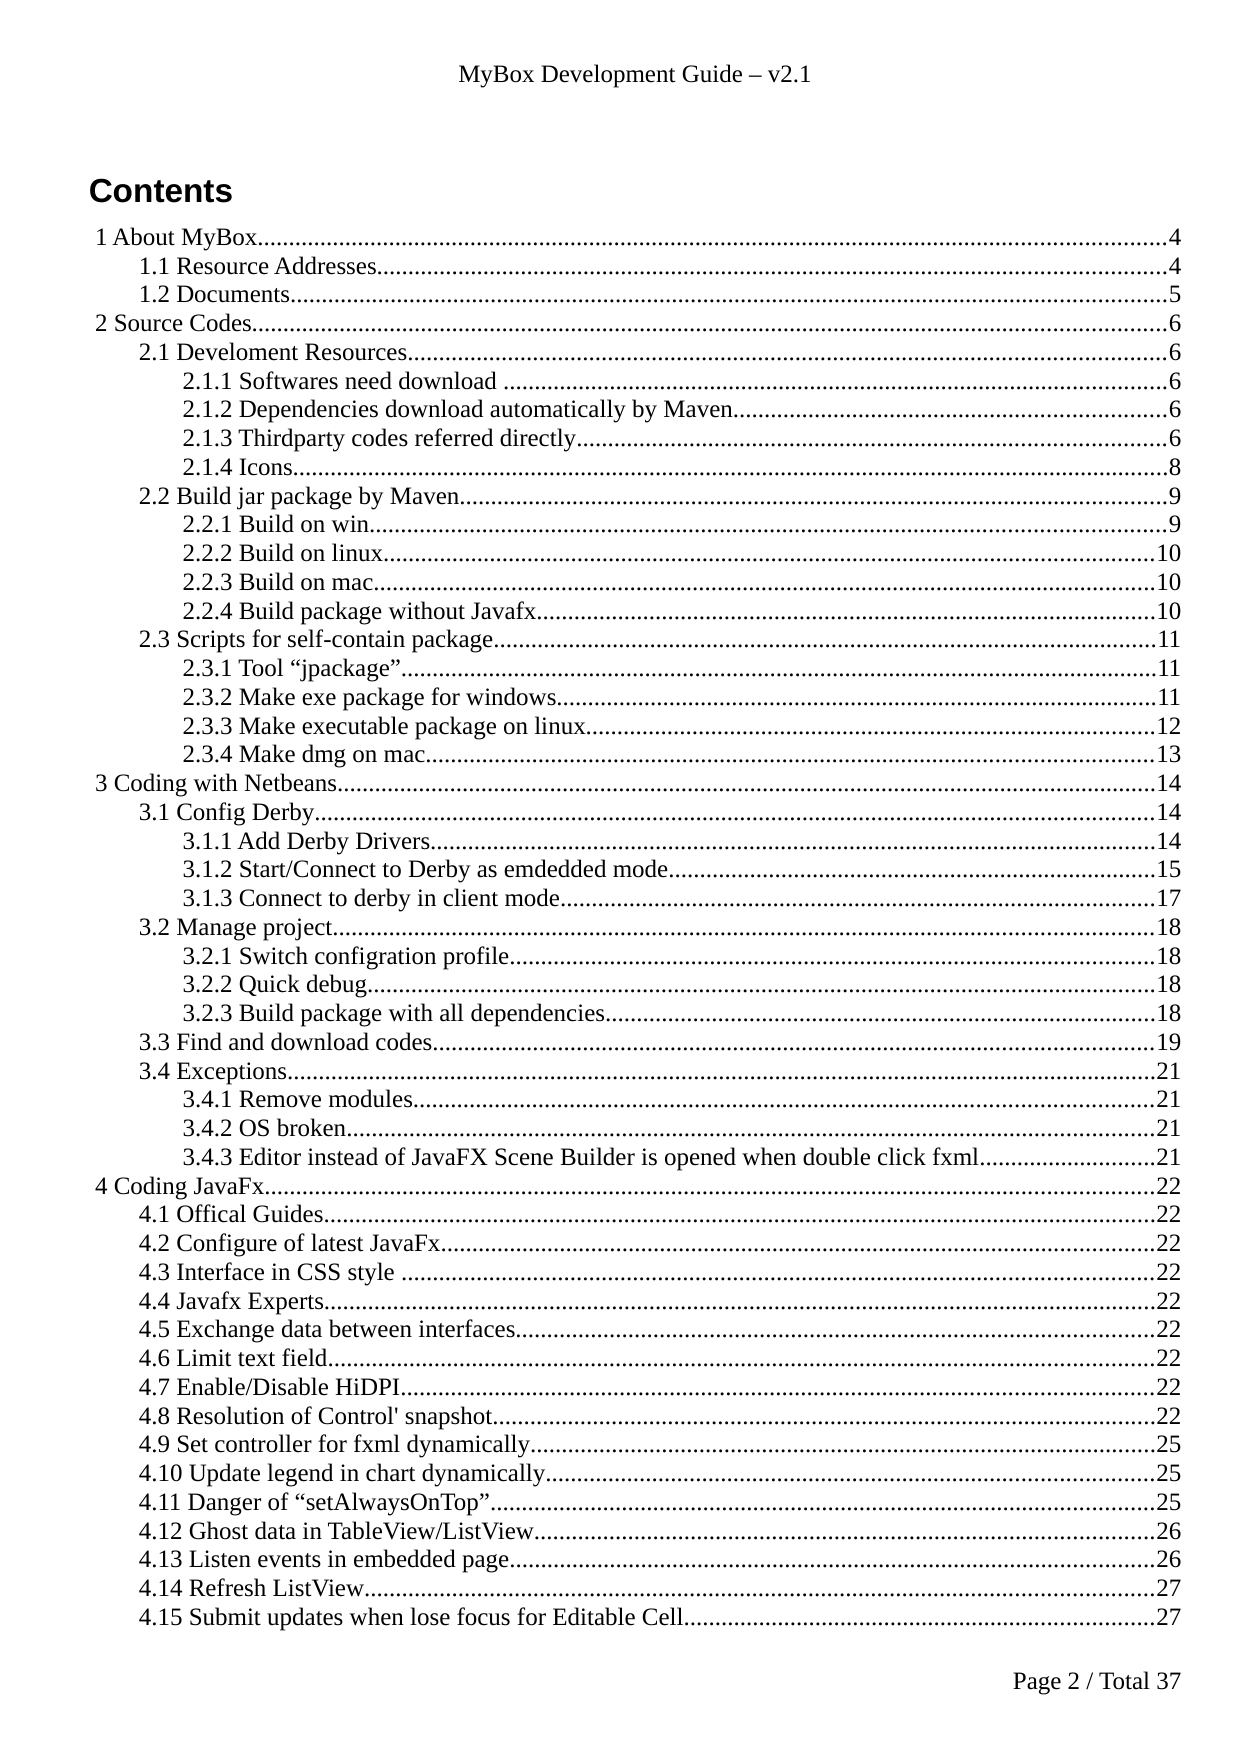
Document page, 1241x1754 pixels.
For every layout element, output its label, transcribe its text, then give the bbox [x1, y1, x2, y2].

text 3.3 Find and download codes 19 [132, 1027, 1181, 1056]
text 3.2.2 Quick debug 18 [176, 969, 1181, 998]
text 2.2 Build jar package by Maven 9 [132, 481, 1181, 509]
text 3.1 Config Derby 14 [132, 797, 1181, 826]
text 3.1.2 Start/Connect to Derby as emdedded mode 15 [176, 854, 1181, 883]
text 4.3 Interface in CSS style 22 [132, 1257, 1181, 1286]
text 4.8 Resolution of Control' snapshot 22 [132, 1401, 1181, 1429]
text 2 Source Codes 6 [88, 308, 1181, 337]
text 2.3.1 Tool “jpackage” 11 [176, 653, 1181, 682]
text 2.3.3 Make executable package on linux 12 [176, 711, 1181, 739]
text 3 Coding with Netbeans 14 [88, 768, 1181, 797]
text 4.13 Listen events in embedded page 26 [132, 1544, 1181, 1573]
text 3.2.3 Build package with all dependencies 18 [176, 998, 1181, 1027]
text 3.4 Exceptions 21 [132, 1056, 1181, 1084]
text 2.1.3 Thirdparty codes referred directly 6 [176, 423, 1181, 452]
text 2.2.2 Build on linux 10 [176, 538, 1181, 567]
text 3.4.1 Remove modules 21 [176, 1084, 1181, 1113]
text 4.6 Limit text field 22 [132, 1343, 1181, 1372]
text 3.4.2 OS broken 21 [176, 1113, 1181, 1142]
text 4.11 Danger of “setAlwaysOnTop” 25 [132, 1487, 1181, 1516]
text 4.4 Javafx Experts 22 [132, 1286, 1181, 1314]
subtitle Contents [88, 171, 1181, 209]
text 4 Coding JavaFx 22 [88, 1171, 1181, 1199]
text 2.2.4 Build package without Javafx 10 [176, 596, 1181, 624]
text 4.12 Ghost data in TableView/ListView 26 [132, 1516, 1181, 1544]
text 2.1.4 Icons 8 [176, 452, 1181, 481]
text 4.5 Exchange data between interfaces 22 [132, 1314, 1181, 1343]
text 2.3.2 Make exe package for windows 11 [176, 682, 1181, 711]
text 3.4.3 Editor instead of JavaFX Scene Builder is opened when double click fxml 21 [176, 1142, 1181, 1171]
text 4.7 Enable/Disable HiDPI 22 [132, 1372, 1181, 1401]
text 2.1.1 Softwares need download 6 [176, 366, 1181, 394]
text 4.10 Update legend in chart dynamically 25 [132, 1458, 1181, 1487]
text 2.2.3 Build on mac 10 [176, 567, 1181, 596]
text 4.15 Submit updates when lose focus for Editable Cell 27 [132, 1602, 1181, 1631]
text 1.2 Documents 5 [132, 279, 1181, 308]
text 2.2.1 Build on win 9 [176, 509, 1181, 538]
text 3.1.3 Connect to derby in client mode 17 [176, 883, 1181, 912]
text 3.2 Manage project 18 [132, 912, 1181, 941]
text 1 About MyBox 4 [88, 222, 1181, 251]
text 4.14 Refresh ListView 27 [132, 1573, 1181, 1602]
text 4.2 Configure of latest JavaFx 22 [132, 1228, 1181, 1257]
text 3.2.1 Switch configration profile 18 [176, 941, 1181, 969]
text 4.9 Set controller for fxml dynamically 25 [132, 1429, 1181, 1458]
text 4.1 Offical Guides 22 [132, 1199, 1181, 1228]
text 1.1 Resource Addresses 4 [132, 251, 1181, 279]
text 2.3 Scripts for self-contain package 11 [132, 624, 1181, 653]
text 2.3.4 Make dmg on mac 13 [176, 739, 1181, 768]
text 3.1.1 Add Derby Drivers 14 [176, 826, 1181, 854]
text 2.1.2 Dependencies download automatically by Maven 6 [176, 394, 1181, 423]
text 2.1 Develoment Resources 6 [132, 337, 1181, 366]
